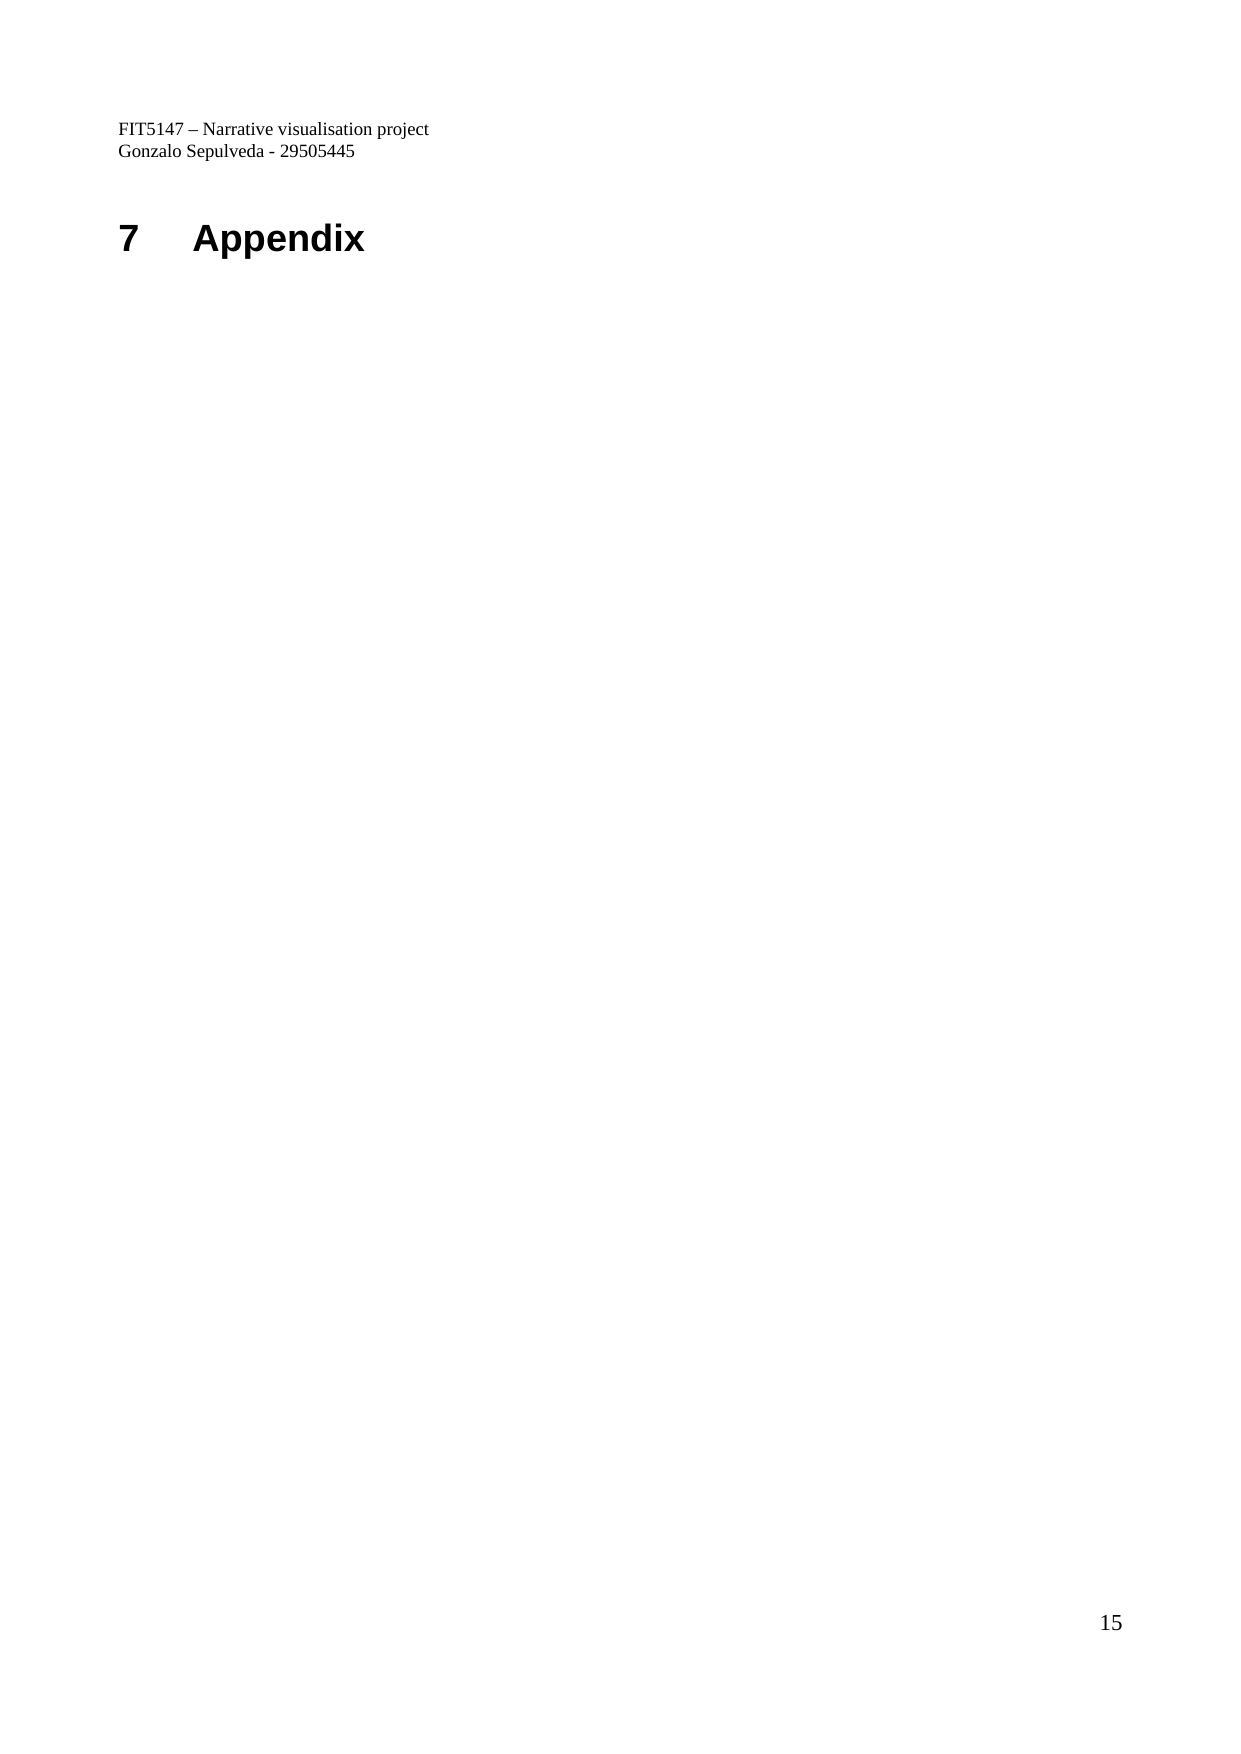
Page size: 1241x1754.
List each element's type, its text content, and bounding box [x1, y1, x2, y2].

subtitle Appendix [118, 216, 1122, 259]
